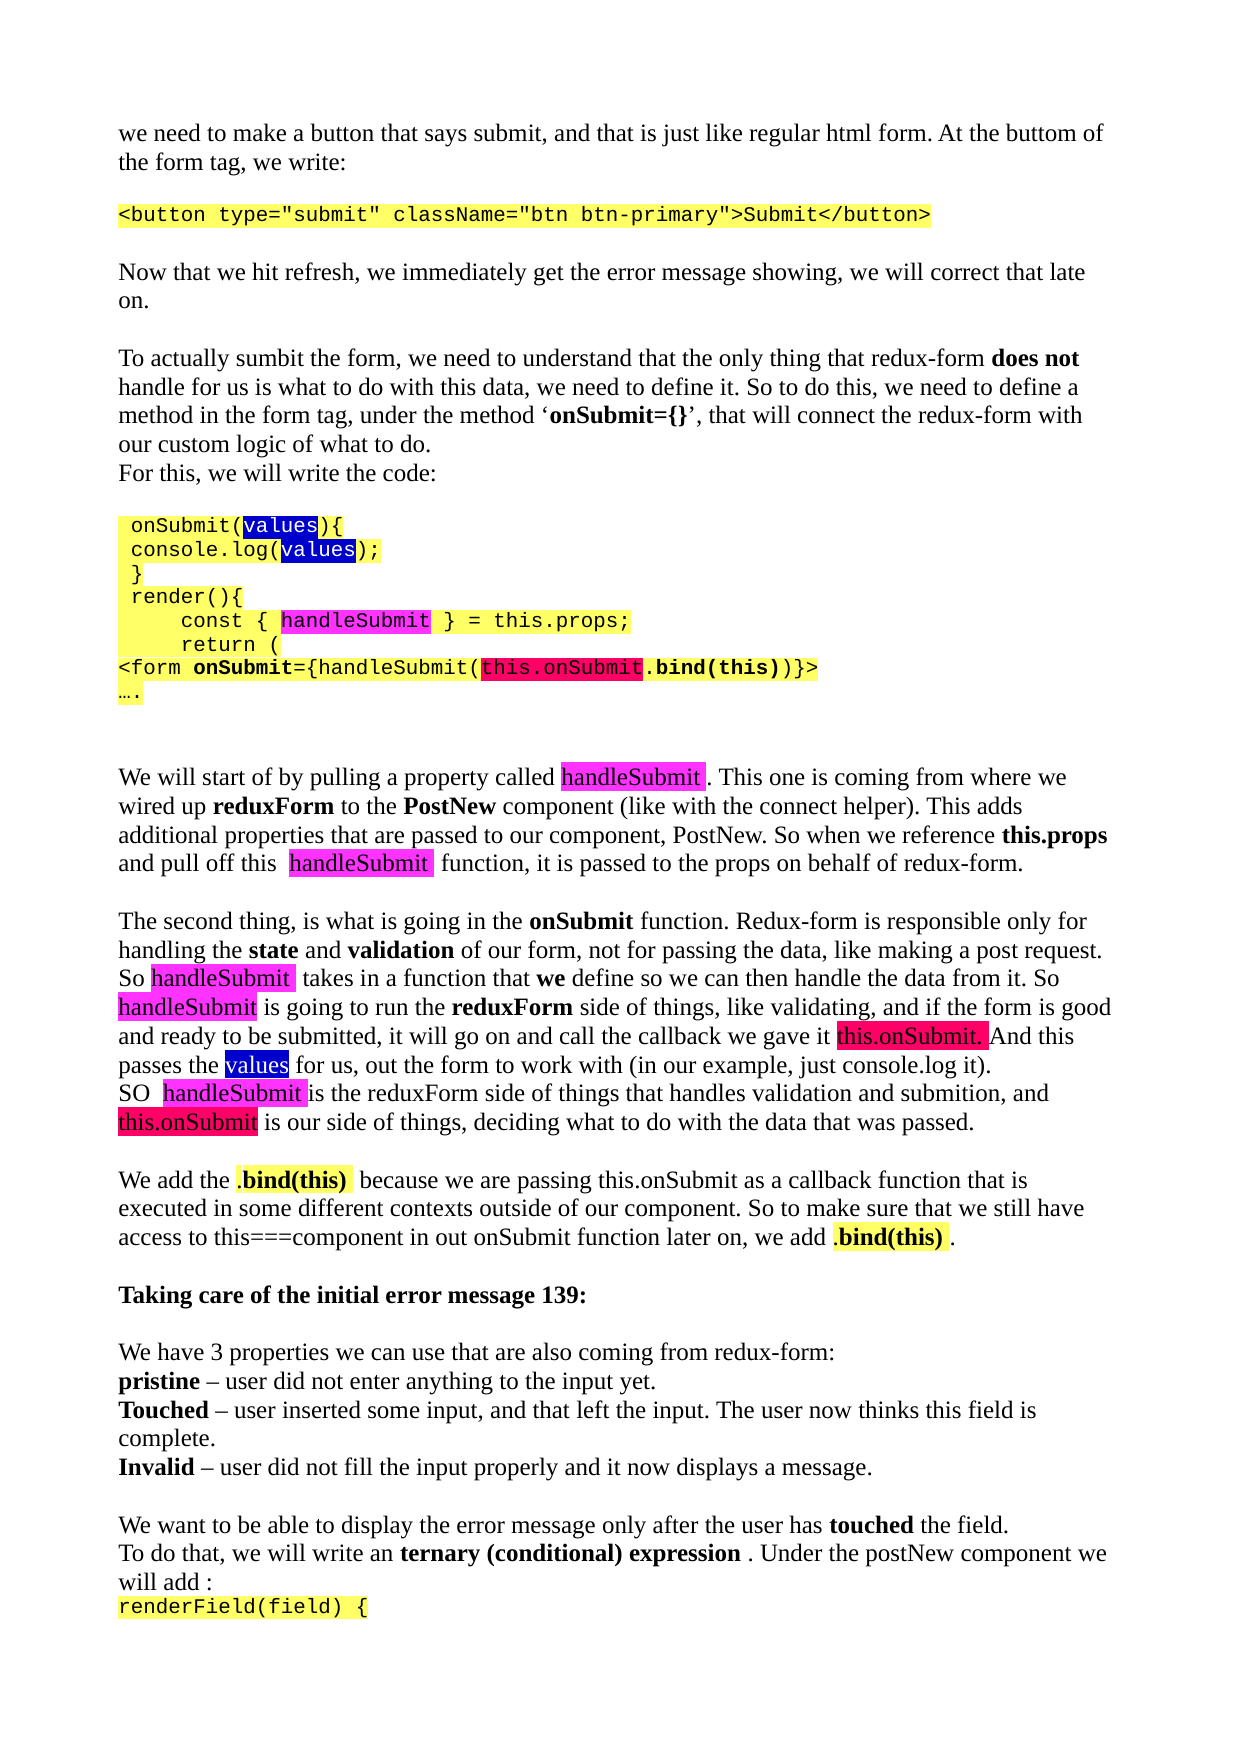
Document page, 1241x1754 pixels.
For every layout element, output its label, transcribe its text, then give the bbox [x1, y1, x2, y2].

text Touched – user inserted some input, and that left the input. The user now thinks this field is complete. [118, 1395, 1122, 1452]
text console.log(values); [118, 539, 1122, 563]
text Taking care of the initial error message 139: [118, 1280, 1122, 1308]
text } [118, 563, 1122, 586]
text We have 3 properties we can use that are also coming from redux-form: [118, 1337, 1122, 1366]
text We add the .bind(this) because we are passing this.onSubmit as a callback function that is executed in some different contexts outside of our component. So to make sure that we still have access to this===component in out onSubmit function later on, we add .bind(this) . [118, 1165, 1122, 1251]
text We want to be able to display the error message only after the user has touched the field. [118, 1510, 1122, 1538]
text <form onSubmit={handleSubmit(this.onSubmit.bind(this))}> [118, 657, 1122, 681]
text …. [118, 681, 1122, 705]
text <button type="submit" className="btn btn-primary">Submit</button> [118, 204, 1122, 228]
text SO handleSubmit is the reduxForm side of things that handles validation and submition, and this.onSubmit is our side of things, deciding what to do with the data that was passed. [118, 1078, 1122, 1136]
text return ( [118, 634, 1122, 657]
text Now that we hit refresh, we immediately get the error message showing, we will correct that late on. [118, 257, 1122, 314]
text we need to make a button that says submit, and that is just like regular html form. At the buttom of the form tag, we write: [118, 118, 1122, 176]
text renderField(field) { [118, 1596, 1122, 1619]
text To actually sumbit the form, we need to understand that the only thing that redux-form does not handle for us is what to do with this data, we need to define it. So to do this, we need to define a method in the form tag, under the method ‘onSubmit={}’, that will connect the redux-form with our custom logic of what to do. [118, 343, 1122, 458]
text For this, we will write the code: [118, 458, 1122, 487]
text render(){ [118, 586, 1122, 610]
text const { handleSubmit } = this.props; [118, 610, 1122, 634]
text pristine – user did not enter anything to the input yet. [118, 1366, 1122, 1395]
text Invalid – user did not fill the input properly and it now displays a message. [118, 1452, 1122, 1481]
text onSubmit(values){ [118, 516, 1122, 539]
text The second thing, is what is going in the onSubmit function. Redux-form is responsible only for handling the state and validation of our form, not for passing the data, like making a post request. So handleSubmit takes in a function that we define so we can then handle the data from it. So handleSubmit is going to run the reduxForm side of things, like validating, and if the form is good and ready to be submitted, it will go on and call the callback we gave it this.onSubmit. And this passes the values for us, out the form to work with (in our example, just console.log it). [118, 906, 1122, 1078]
text We will start of by pulling a property called handleSubmit . This one is coming from where we wired up reduxForm to the PostNew component (like with the connect helper). This adds additional properties that are passed to our component, PostNew. So when we reference this.props and pull off this handleSubmit function, it is passed to the props on behalf of redux-form. [118, 762, 1122, 877]
text To do that, we will write an ternary (conditional) expression . Under the postNew component we will add : [118, 1538, 1122, 1596]
